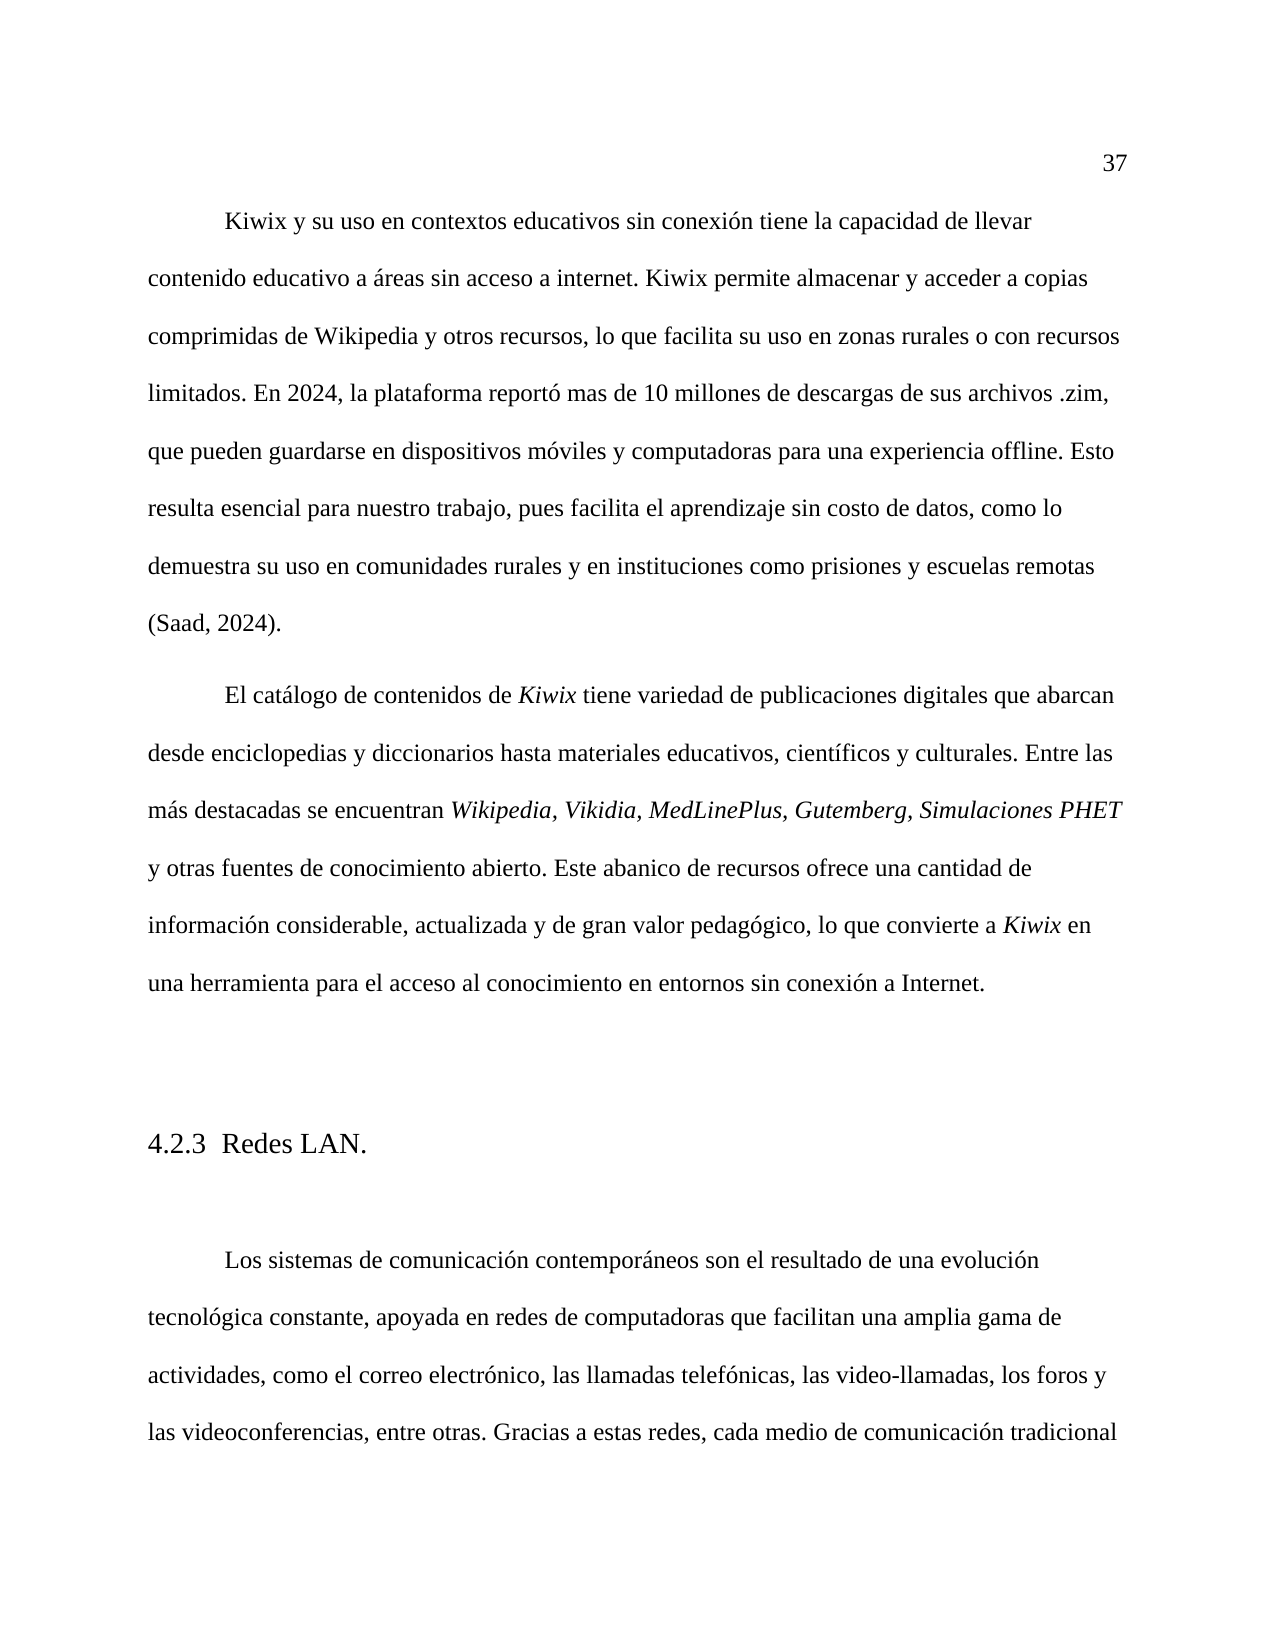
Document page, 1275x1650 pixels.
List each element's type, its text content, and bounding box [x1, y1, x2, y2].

text Kiwix y su uso en contextos educativos sin conexión tiene la capacidad de llevar contenido educativo a áreas sin acceso a internet. Kiwix permite almacenar y acceder a copias comprimidas de Wikipedia y otros recursos, lo que facilita su uso en zonas rurales o con recursos limitados. En 2024, la plataforma reportó mas de 10 millones de descargas de sus archivos .zim, que pueden guardarse en dispositivos móviles y computadoras para una experiencia offline. Esto resulta esencial para nuestro trabajo, pues facilita el aprendizaje sin costo de datos, como lo demuestra su uso en comunidades rurales y en instituciones como prisiones y escuelas remotas (Saad, 2024). [148, 206, 1127, 637]
text El catálogo de contenidos de Kiwix tiene variedad de publicaciones digitales que abarcan desde enciclopedias y diccionarios hasta materiales educativos, científicos y culturales. Entre las más destacadas se encuentran Wikipedia, Vikidia, MedLinePlus, Gutemberg, Simulaciones PHET y otras fuentes de conocimiento abierto. Este abanico de recursos ofrece una cantidad de información considerable, actualizada y de gran valor pedagógico, lo que convierte a Kiwix en una herramienta para el acceso al conocimiento en entornos sin conexión a Internet. [148, 680, 1127, 997]
text Los sistemas de comunicación contemporáneos son el resultado de una evolución tecnológica constante, apoyada en redes de computadoras que facilitan una amplia gama de actividades, como el correo electrónico, las llamadas telefónicas, las video-llamadas, los foros y las videoconferencias, entre otras. Gracias a estas redes, cada medio de comunicación tradicional [148, 1245, 1127, 1446]
subtitle Redes LAN. [148, 1127, 1127, 1160]
